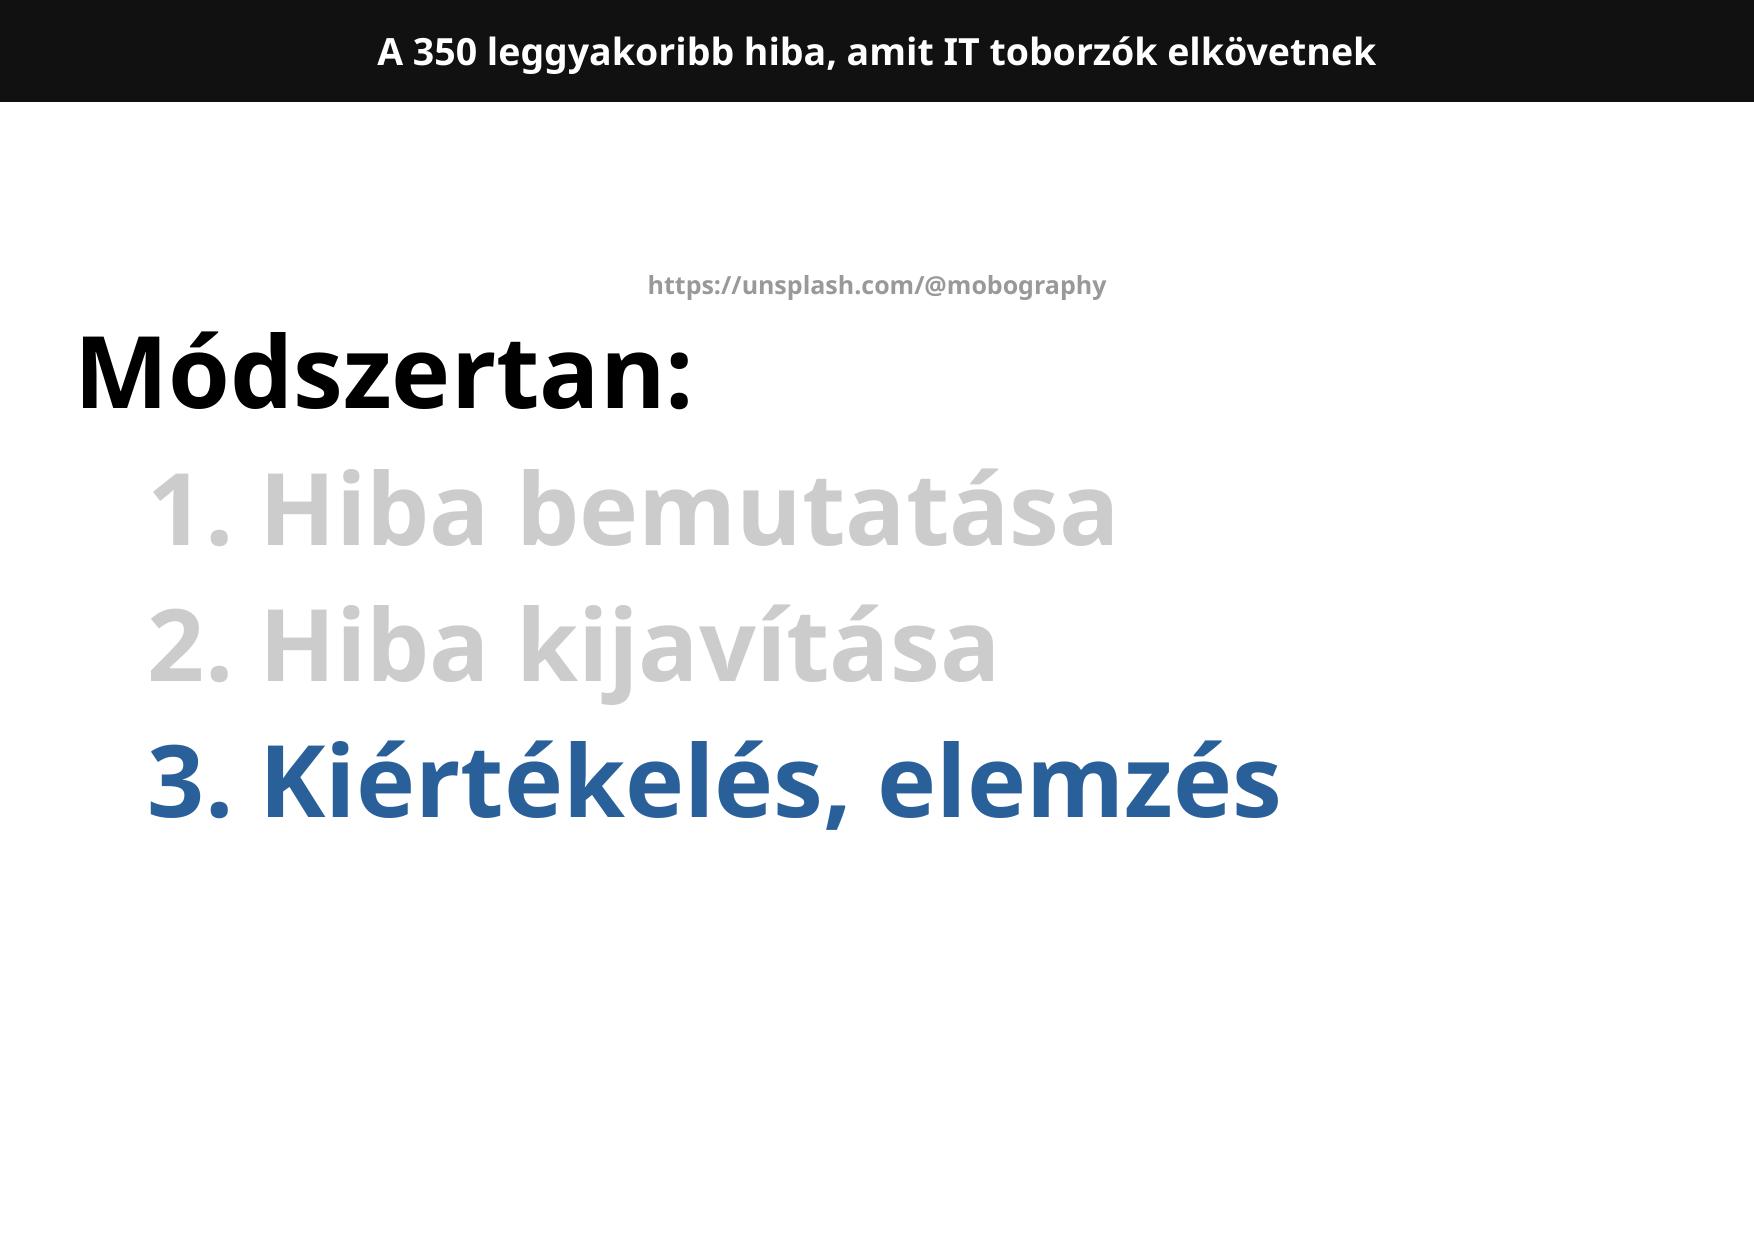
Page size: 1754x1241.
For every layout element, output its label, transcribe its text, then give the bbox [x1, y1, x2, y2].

text Módszertan: [0, 302, 1754, 438]
text 2. Hiba kijavítása [0, 574, 1754, 711]
text 1. Hiba bemutatása [0, 438, 1754, 574]
text https://unsplash.com/@mobography [0, 268, 1754, 302]
text 3. Kiértékelés, elemzés [0, 711, 1754, 847]
